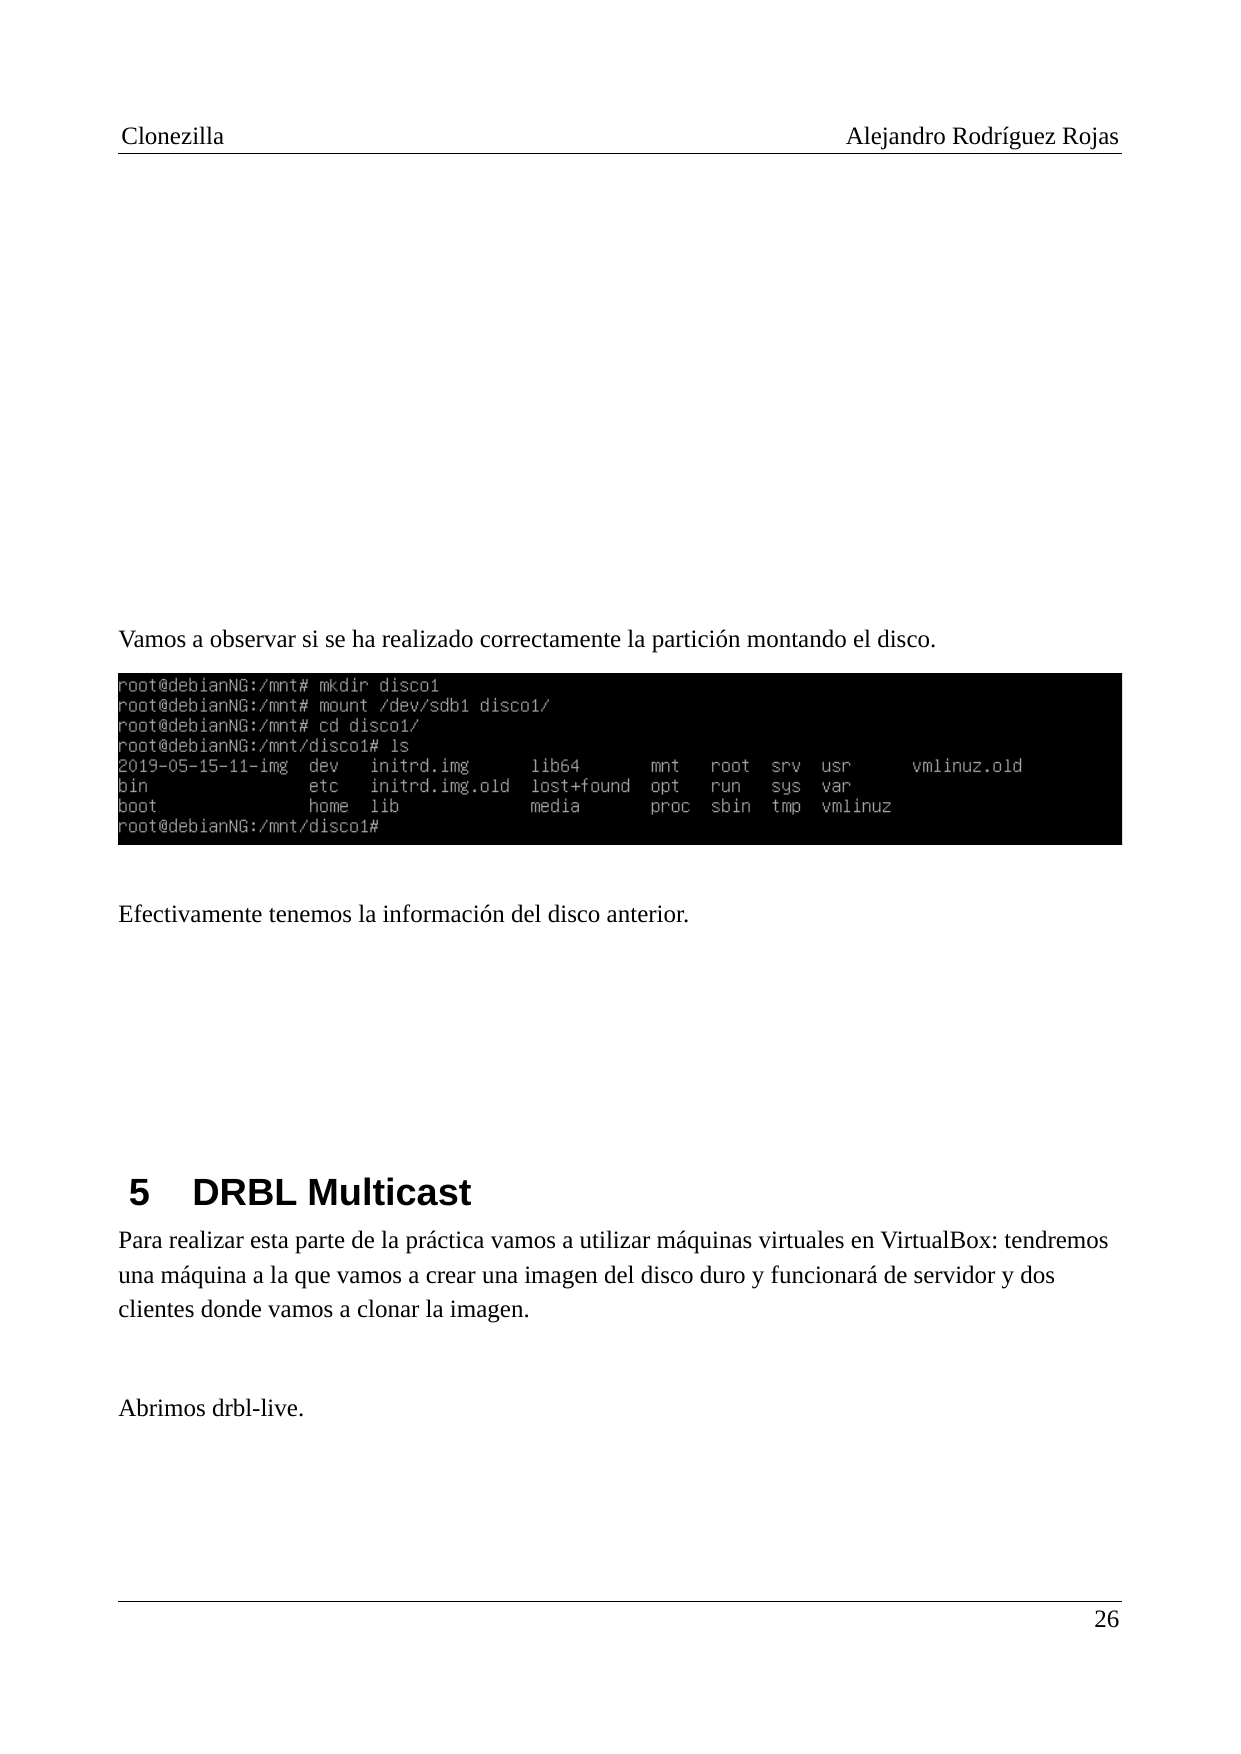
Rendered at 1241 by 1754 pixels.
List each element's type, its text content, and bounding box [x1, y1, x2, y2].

picture [118, 673, 1123, 845]
subtitle DRBL Multicast [118, 1169, 1122, 1213]
text Abrimos drbl-live. [118, 1393, 1122, 1421]
text Vamos a observar si se ha realizado correctamente la partición montando el disco. [118, 624, 1122, 653]
text Efectivamente tenemos la información del disco anterior. [118, 899, 1122, 928]
text Para realizar esta parte de la práctica vamos a utilizar máquinas virtuales en VirtualBox: tendremos una máquina a la que vamos a crear una imagen del disco duro y funcionará de servidor y dos clientes donde vamos a clonar la imagen. [118, 1226, 1122, 1323]
